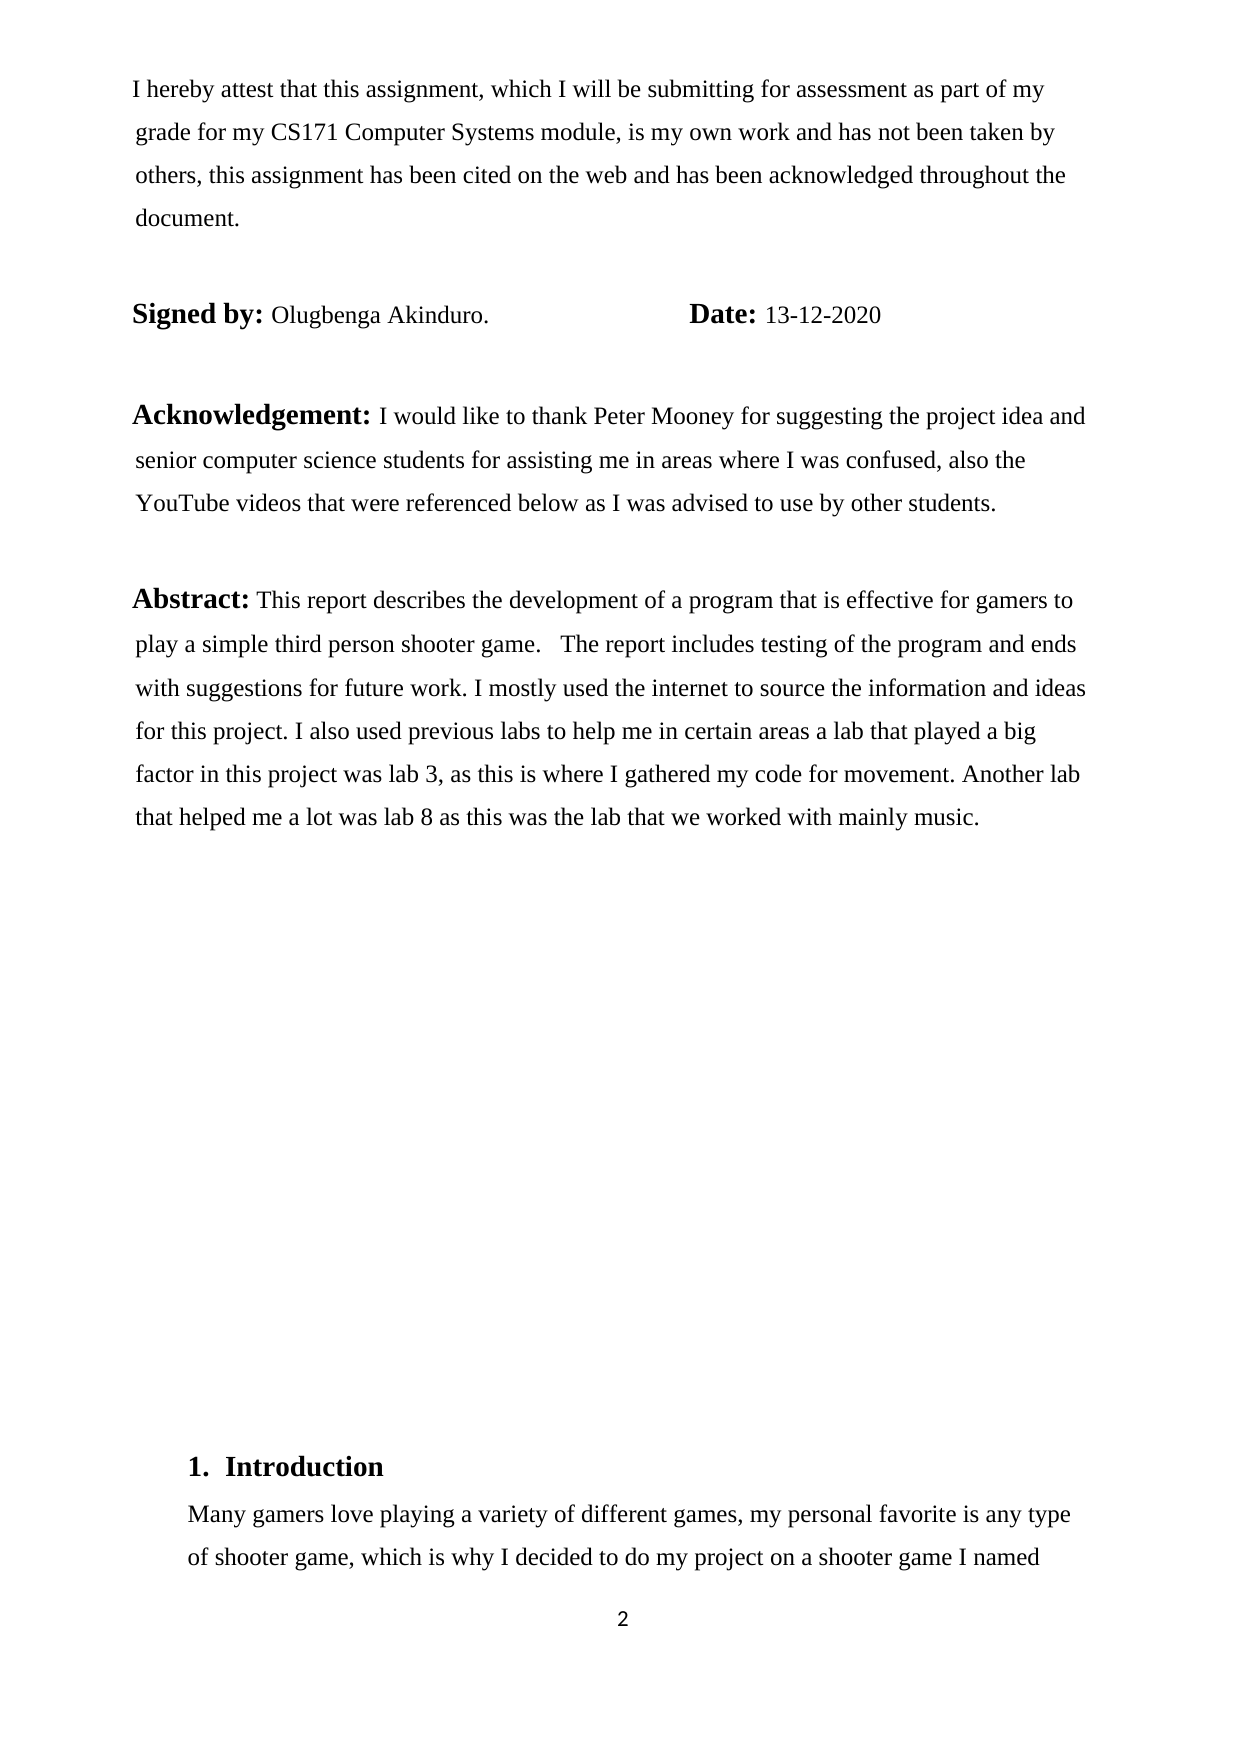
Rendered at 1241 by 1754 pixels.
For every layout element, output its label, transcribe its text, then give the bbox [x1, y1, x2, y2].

text Many gamers love playing a variety of different games, my personal favorite is any type of shooter game, which is why I decided to do my project on a shooter game I named [187, 1499, 1090, 1571]
text Signed by: Olugbenga Akinduro. Date: 13-12-2020 [132, 297, 1090, 330]
text I hereby attest that this assignment, which I will be submitting for assessment as part of my grade for my CS171 Computer Systems module, is my own work and has not been taken by others, this assignment has been cited on the web and has been acknowledged throughout the document. [132, 74, 1090, 232]
text Abstract: This report describes the development of a program that is effective for gamers to play a simple third person shooter game. The report includes testing of the program and ends with suggestions for future work. I mostly used the internet to source the information and ideas for this project. I also used previous labs to help me in certain areas a lab that played a big factor in this project was lab 3, as this is where I gathered my code for movement. Another lab that helped me a lot was lab 8 as this was the lab that we worked with mainly music. [132, 582, 1090, 831]
text Acknowledgement: I would like to thank Peter Mooney for suggesting the project idea and senior computer science students for assisting me in areas where I was confused, also the YouTube videos that were referenced below as I was advised to use by other students. [132, 397, 1090, 517]
list Introduction [187, 1449, 1090, 1482]
